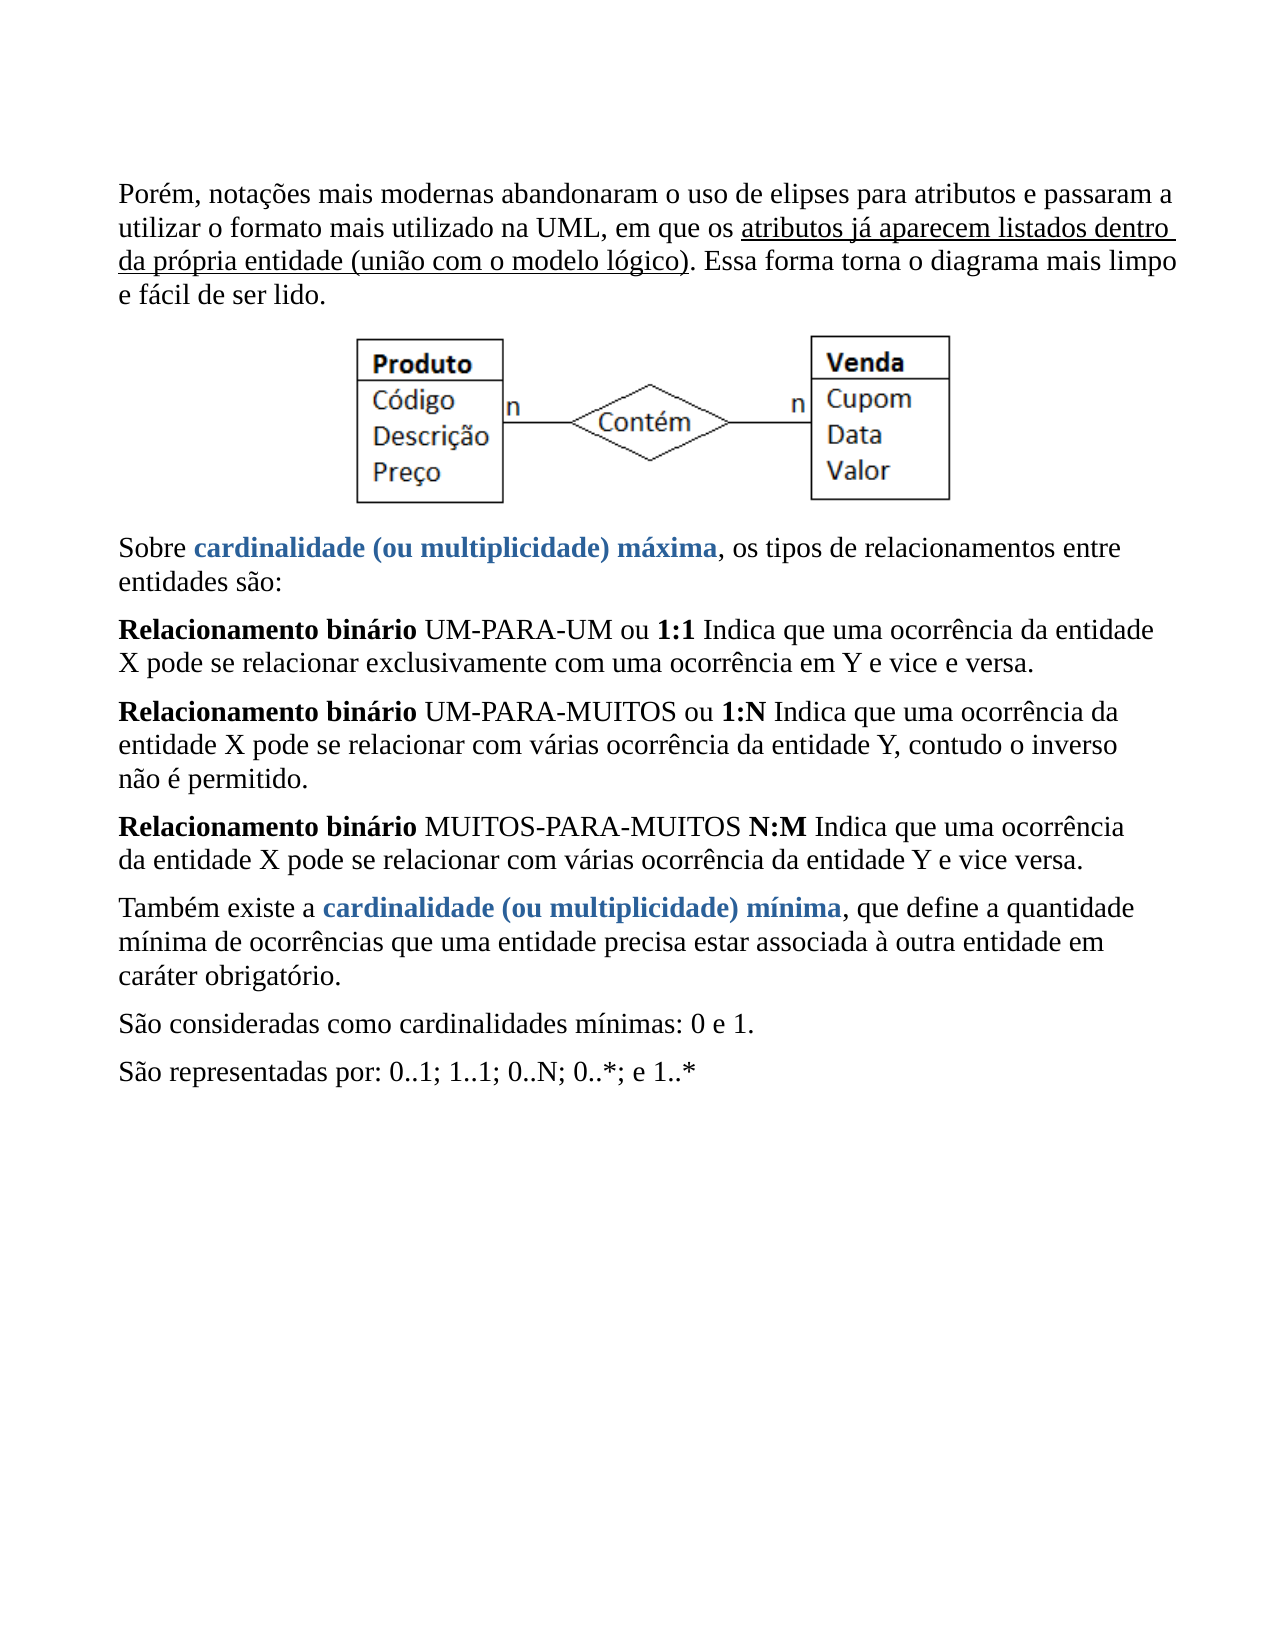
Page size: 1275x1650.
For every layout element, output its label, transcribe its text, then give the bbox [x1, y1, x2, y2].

text Relacionamento binário UM-PARA-MUITOS ou 1:N Indica que uma ocorrência da entidade X pode se relacionar com várias ocorrência da entidade Y, contudo o inverso não é permitido. [118, 694, 1157, 794]
picture [338, 325, 966, 516]
text Sobre cardinalidade (ou multiplicidade) máxima, os tipos de relacionamentos entre entidades são: [118, 530, 1157, 597]
text Relacionamento binário MUITOS-PARA-MUITOS N:M Indica que uma ocorrência da entidade X pode se relacionar com várias ocorrência da entidade Y e vice versa. [118, 809, 1157, 876]
text Porém, notações mais modernas abandonaram o uso de elipses para atributos e passaram a utilizar o formato mais utilizado na UML, em que os atributos já aparecem listados dentro da própria entidade (união com o modelo lógico). Essa forma torna o diagrama mais limpo e fácil de ser lido. [118, 176, 1186, 311]
text Relacionamento binário UM-PARA-UM ou 1:1 Indica que uma ocorrência da entidade X pode se relacionar exclusivamente com uma ocorrência em Y e vice e versa. [118, 612, 1157, 679]
text São representadas por: 0..1; 1..1; 0..N; 0..*; e 1..* [118, 1054, 1157, 1087]
text Também existe a cardinalidade (ou multiplicidade) mínima, que define a quantidade mínima de ocorrências que uma entidade precisa estar associada à outra entidade em caráter obrigatório. [118, 891, 1157, 991]
text São consideradas como cardinalidades mínimas: 0 e 1. [118, 1006, 1157, 1039]
